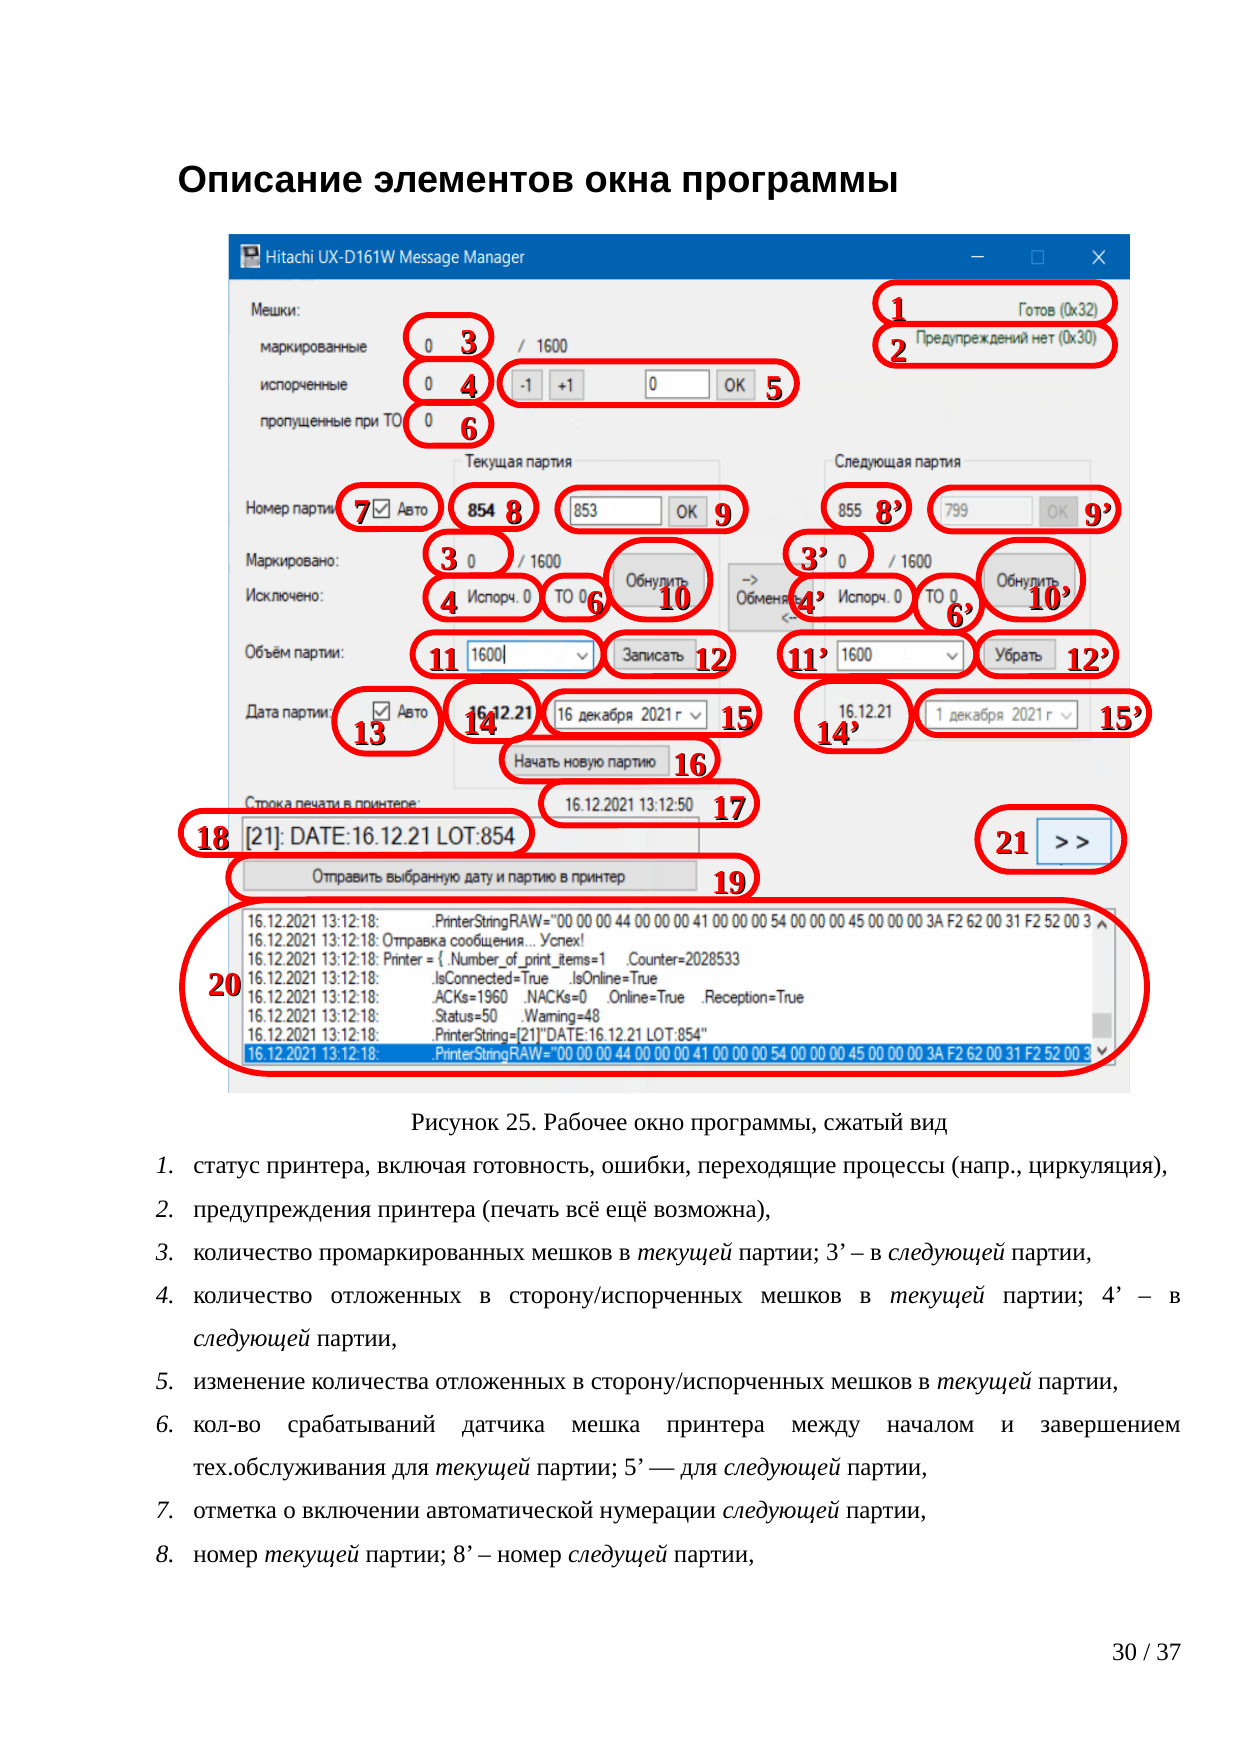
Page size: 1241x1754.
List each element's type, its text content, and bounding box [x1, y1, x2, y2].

subtitle Описание элементов окна программы [118, 157, 1181, 200]
list количество промаркированных мешков в текущей партии; 3’ – в следующей партии, [156, 1237, 1181, 1266]
list статус принтера, включая готовность, ошибки, переходящие процессы (напр., циркуляция), [156, 1151, 1181, 1179]
text Рисунок 25. Рабочее окно программы, сжатый вид [118, 1107, 1181, 1136]
list количество отложенных в сторону/испорченных мешков в текущей партии; 4’ – в следующей партии, [156, 1280, 1181, 1352]
list номер текущей партии; 8’ – номер следущей партии, [156, 1539, 1181, 1567]
list предупреждения принтера (печать всё ещё возможна), [156, 1194, 1181, 1222]
list изменение количества отложенных в сторону/испорченных мешков в текущей партии, [156, 1366, 1181, 1395]
list отметка о включении автоматической нумерации следующей партии, [156, 1496, 1181, 1524]
list кол-во срабатываний датчика мешка принтера между началом и завершением тех.обслуживания для текущей партии; 5’ — для следующей партии, [156, 1409, 1181, 1481]
